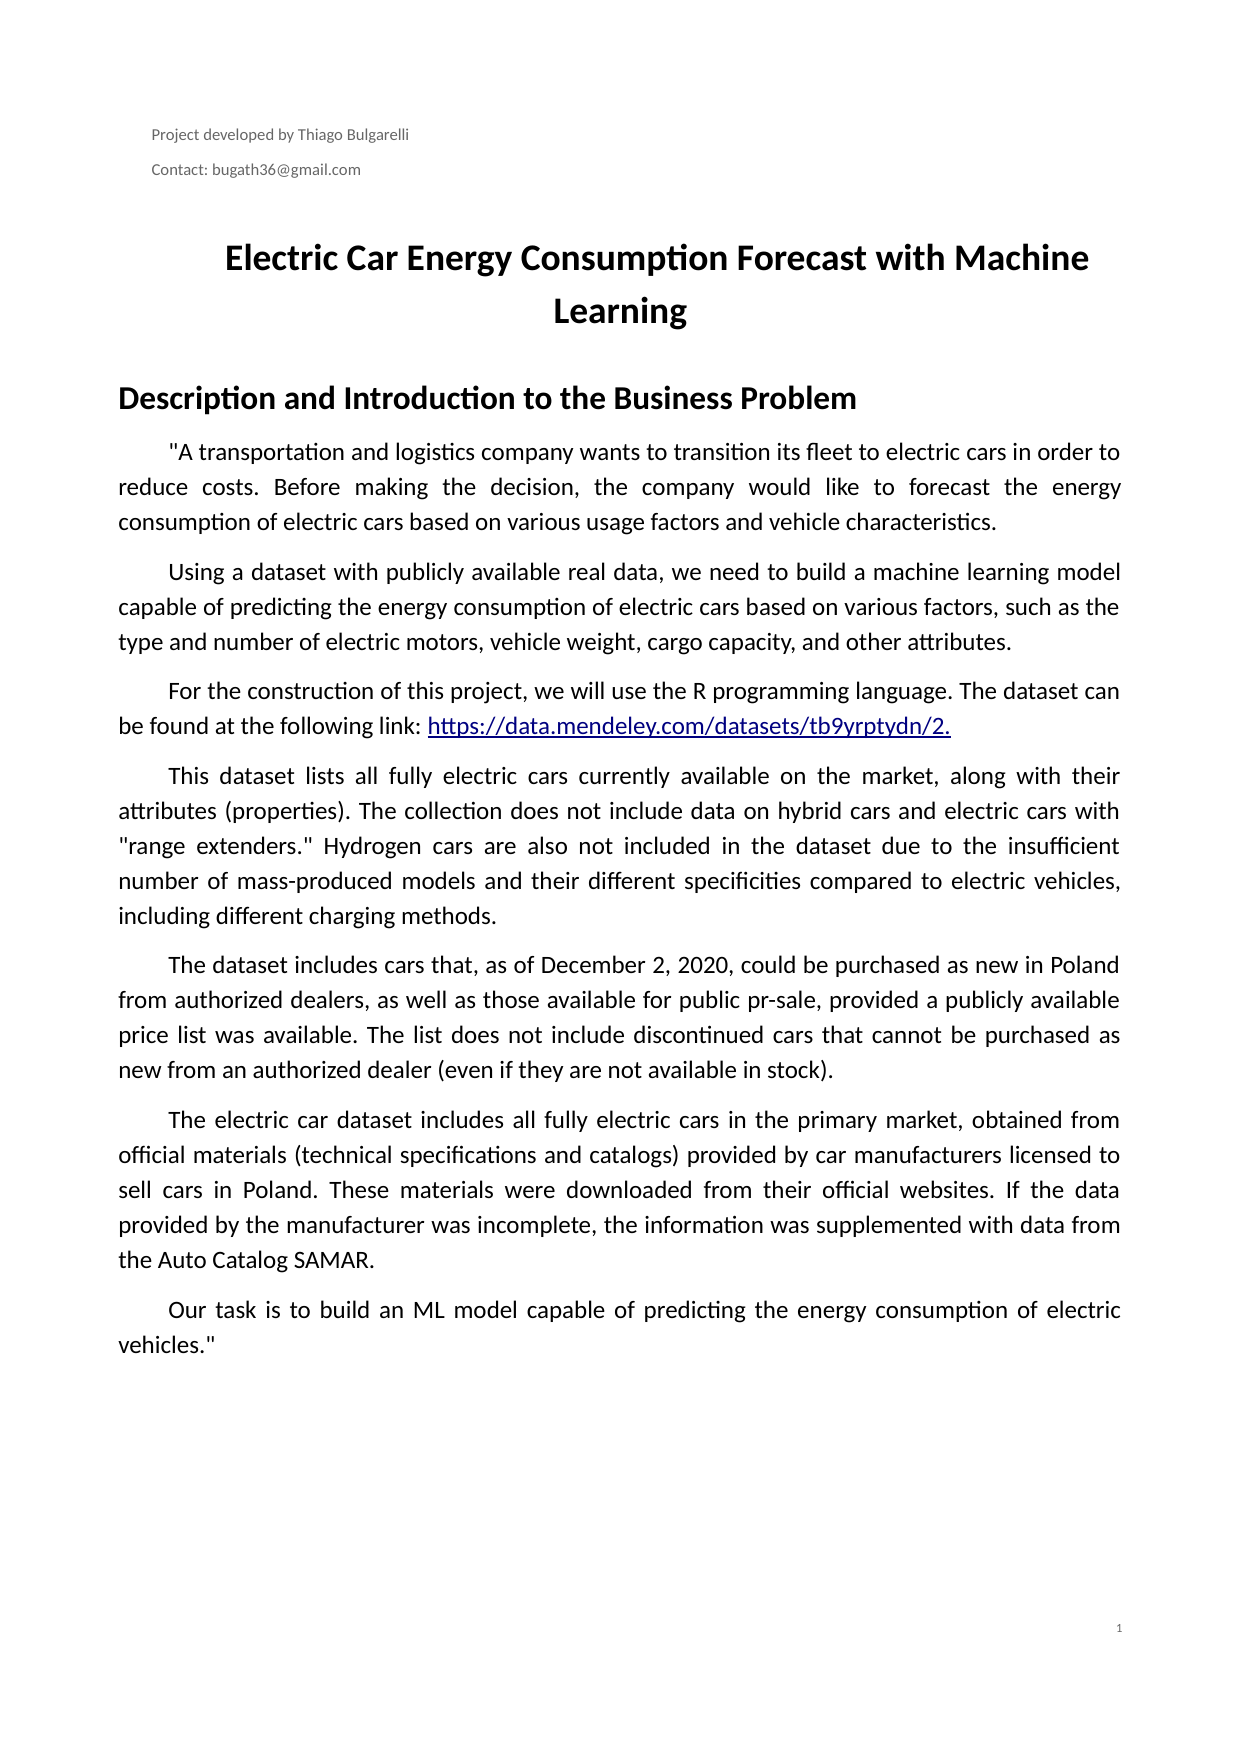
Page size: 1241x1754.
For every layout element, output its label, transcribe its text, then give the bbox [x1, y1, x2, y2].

text Our task is to build an ML model capable of predicting the energy consumption of electric vehicles." [118, 1294, 1122, 1359]
text The electric car dataset includes all fully electric cars in the primary market, obtained from official materials (technical specifications and catalogs) provided by car manufacturers licensed to sell cars in Poland. These materials were downloaded from their official websites. If the data provided by the manufacturer was incomplete, the information was supplemented with data from the Auto Catalog SAMAR. [118, 1104, 1122, 1275]
text The dataset includes cars that, as of December 2, 2020, could be purchased as new in Poland from authorized dealers, as well as those available for public pr-sale, provided a publicly available price list was available. The list does not include discontinued cars that cannot be purchased as new from an authorized dealer (even if they are not available in stock). [118, 949, 1122, 1085]
text Using a dataset with publicly available real data, we need to build a machine learning model capable of predicting the energy consumption of electric cars based on various factors, such as the type and number of electric motors, vehicle weight, cargo capacity, and other attributes. [118, 556, 1122, 656]
text For the construction of this project, we will use the R programming language. The dataset can be found at the following link: https://data.mendeley.com/datasets/tb9yrptydn/2. [118, 675, 1122, 741]
subtitle Description and Introduction to the Business Problem [118, 377, 1122, 418]
text This dataset lists all fully electric cars currently available on the market, along with their attributes (properties). The collection does not include data on hybrid cars and electric cars with "range extenders." Hydrogen cars are also not included in the dataset due to the insufficient number of mass-produced models and their different specificities compared to electric vehicles, including different charging methods. [118, 760, 1122, 931]
text "A transportation and logistics company wants to transition its fleet to electric cars in order to reduce costs. Before making the decision, the company would like to forecast the energy consumption of electric cars based on various usage factors and vehicle characteristics. [118, 436, 1122, 537]
title Electric Car Energy Consumption Forecast with Machine Learning [118, 234, 1122, 333]
